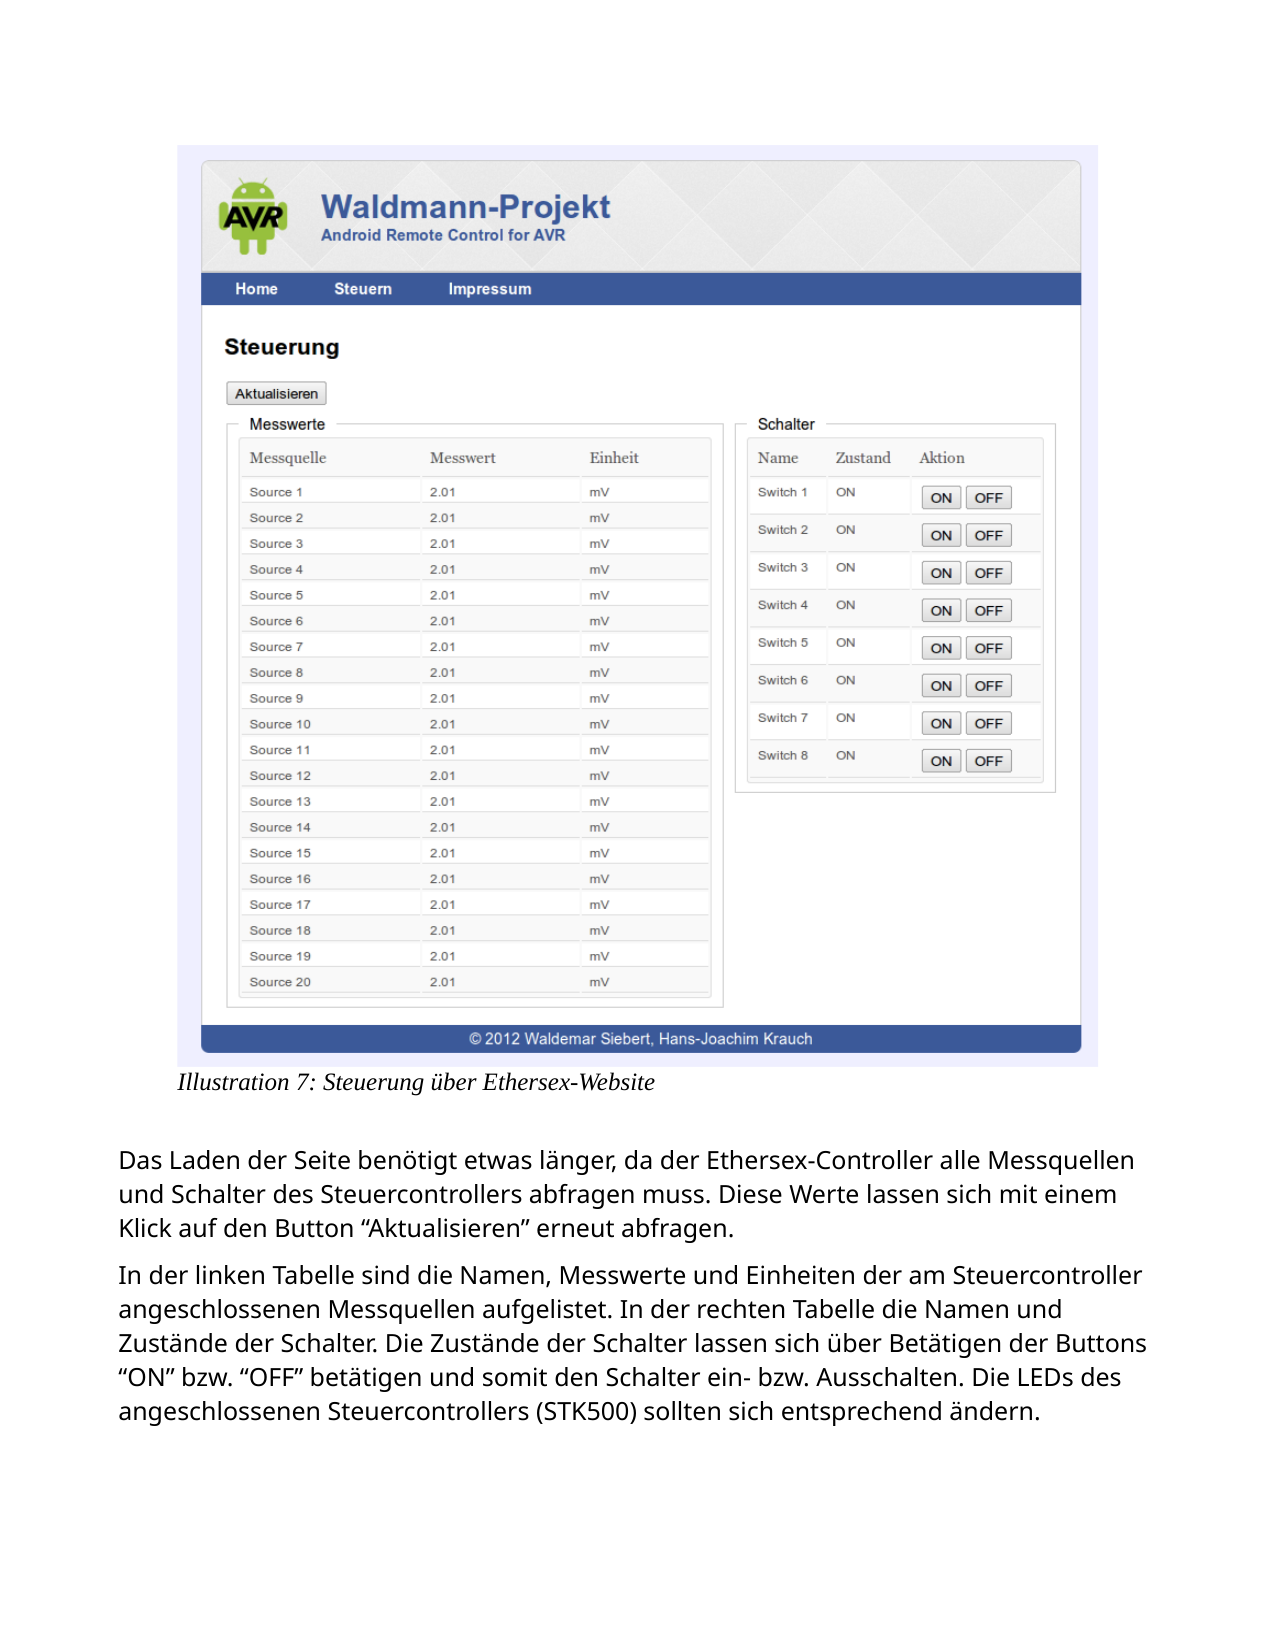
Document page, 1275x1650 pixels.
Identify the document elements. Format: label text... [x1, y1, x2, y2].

text In der linken Tabelle sind die Namen, Messwerte und Einheiten der am Steuercontroller angeschlossenen Messquellen aufgelistet. In der rechten Tabelle die Namen und Zustände der Schalter. Die Zustände der Schalter lassen sich über Betätigen der Buttons “ON” bzw. “OFF” betätigen und somit den Schalter ein- bzw. Ausschalten. Die LEDs des angeschlossenen Steuercontrollers (STK500) sollten sich entsprechend ändern. [118, 1257, 1157, 1428]
picture [177, 144, 1099, 1068]
text Illustration 7: Steuerung über Ethersex-Website [177, 1068, 1098, 1096]
text Das Laden der Seite benötigt etwas länger, da der Ethersex-Controller alle Messquellen und Schalter des Steuercontrollers abfragen muss. Diese Werte lassen sich mit einem Klick auf den Button “Aktualisieren” erneut abfragen. [118, 1143, 1157, 1245]
